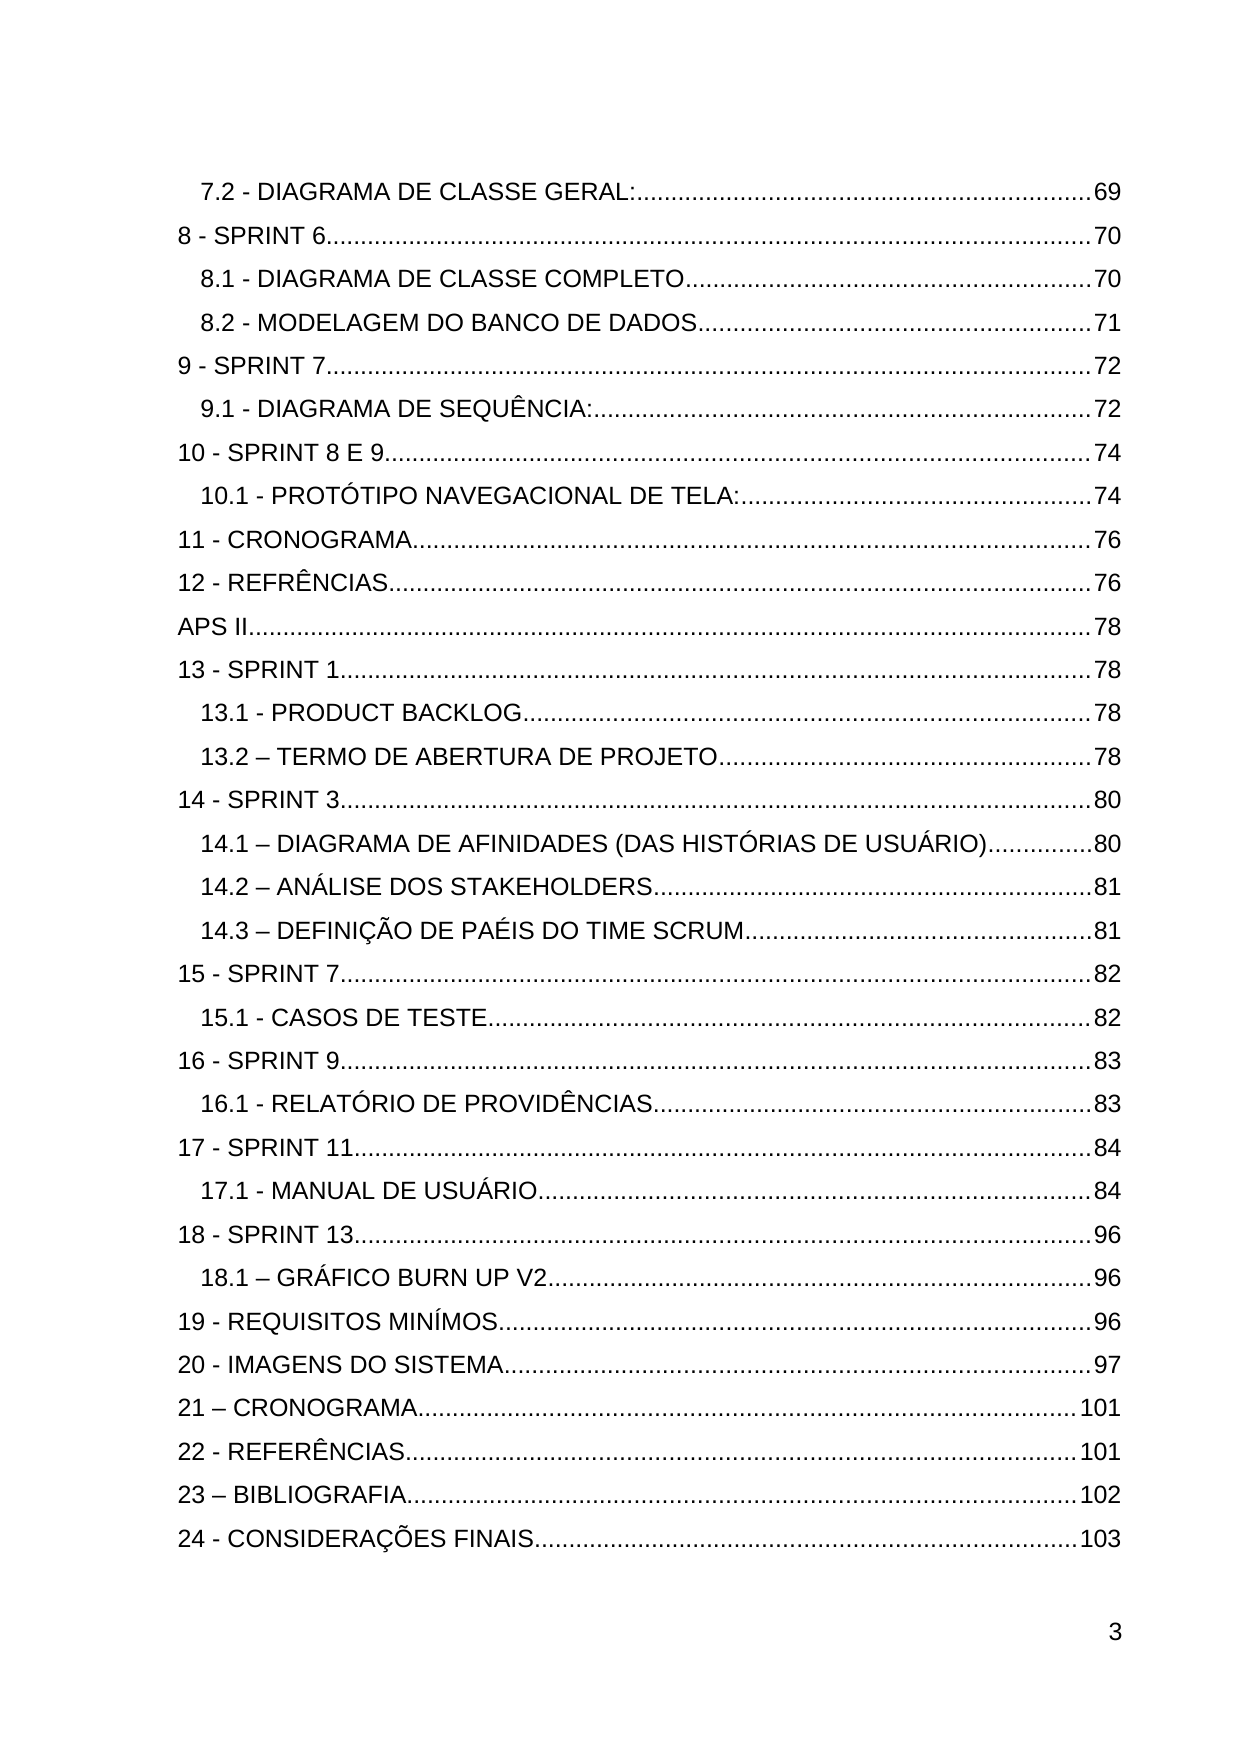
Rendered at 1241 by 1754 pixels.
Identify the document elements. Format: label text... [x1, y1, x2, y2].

text APS II 78 [177, 612, 1122, 640]
text 14.3 – DEFINIÇÃO DE PAÉIS DO TIME SCRUM 81 [200, 916, 1122, 944]
text 14 - SPRINT 3 80 [177, 785, 1122, 814]
text 17.1 - MANUAL DE USUÁRIO 84 [200, 1176, 1122, 1205]
text 20 - IMAGENS DO SISTEMA 97 [177, 1350, 1122, 1379]
text 13.2 – TERMO DE ABERTURA DE PROJETO 78 [200, 742, 1122, 771]
text 22 - REFERÊNCIAS 101 [177, 1437, 1122, 1466]
text 7.2 - DIAGRAMA DE CLASSE GERAL: 69 [200, 177, 1122, 206]
text 14.2 – ANÁLISE DOS STAKEHOLDERS 81 [200, 872, 1122, 901]
text 24 - CONSIDERAÇÕES FINAIS 103 [177, 1524, 1122, 1552]
text 15.1 - CASOS DE TESTE 82 [200, 1002, 1122, 1031]
text 8.2 - MODELAGEM DO BANCO DE DADOS 71 [200, 307, 1122, 336]
text 21 – CRONOGRAMA 101 [177, 1393, 1122, 1422]
text 13.1 - PRODUCT BACKLOG 78 [200, 698, 1122, 727]
text 17 - SPRINT 11 84 [177, 1133, 1122, 1162]
text 10.1 - PROTÓTIPO NAVEGACIONAL DE TELA: 74 [200, 481, 1122, 510]
text 18 - SPRINT 13 96 [177, 1220, 1122, 1248]
text 13 - SPRINT 1 78 [177, 655, 1122, 684]
text 12 - REFRÊNCIAS 76 [177, 568, 1122, 597]
text 10 - SPRINT 8 E 9 74 [177, 438, 1122, 467]
text 11 - CRONOGRAMA 76 [177, 525, 1122, 553]
text 16 - SPRINT 9 83 [177, 1046, 1122, 1075]
text 8.1 - DIAGRAMA DE CLASSE COMPLETO 70 [200, 264, 1122, 293]
text 19 - REQUISITOS MINÍMOS 96 [177, 1307, 1122, 1335]
text 16.1 - RELATÓRIO DE PROVIDÊNCIAS 83 [200, 1089, 1122, 1118]
text 15 - SPRINT 7 82 [177, 959, 1122, 988]
text 18.1 – GRÁFICO BURN UP V2 96 [200, 1263, 1122, 1292]
text 23 – BIBLIOGRAFIA 102 [177, 1480, 1122, 1509]
text 9.1 - DIAGRAMA DE SEQUÊNCIA: 72 [200, 394, 1122, 423]
text 8 - SPRINT 6 70 [177, 221, 1122, 249]
text 9 - SPRINT 7 72 [177, 351, 1122, 380]
text 14.1 – DIAGRAMA DE AFINIDADES (DAS HISTÓRIAS DE USUÁRIO) 80 [200, 829, 1122, 857]
